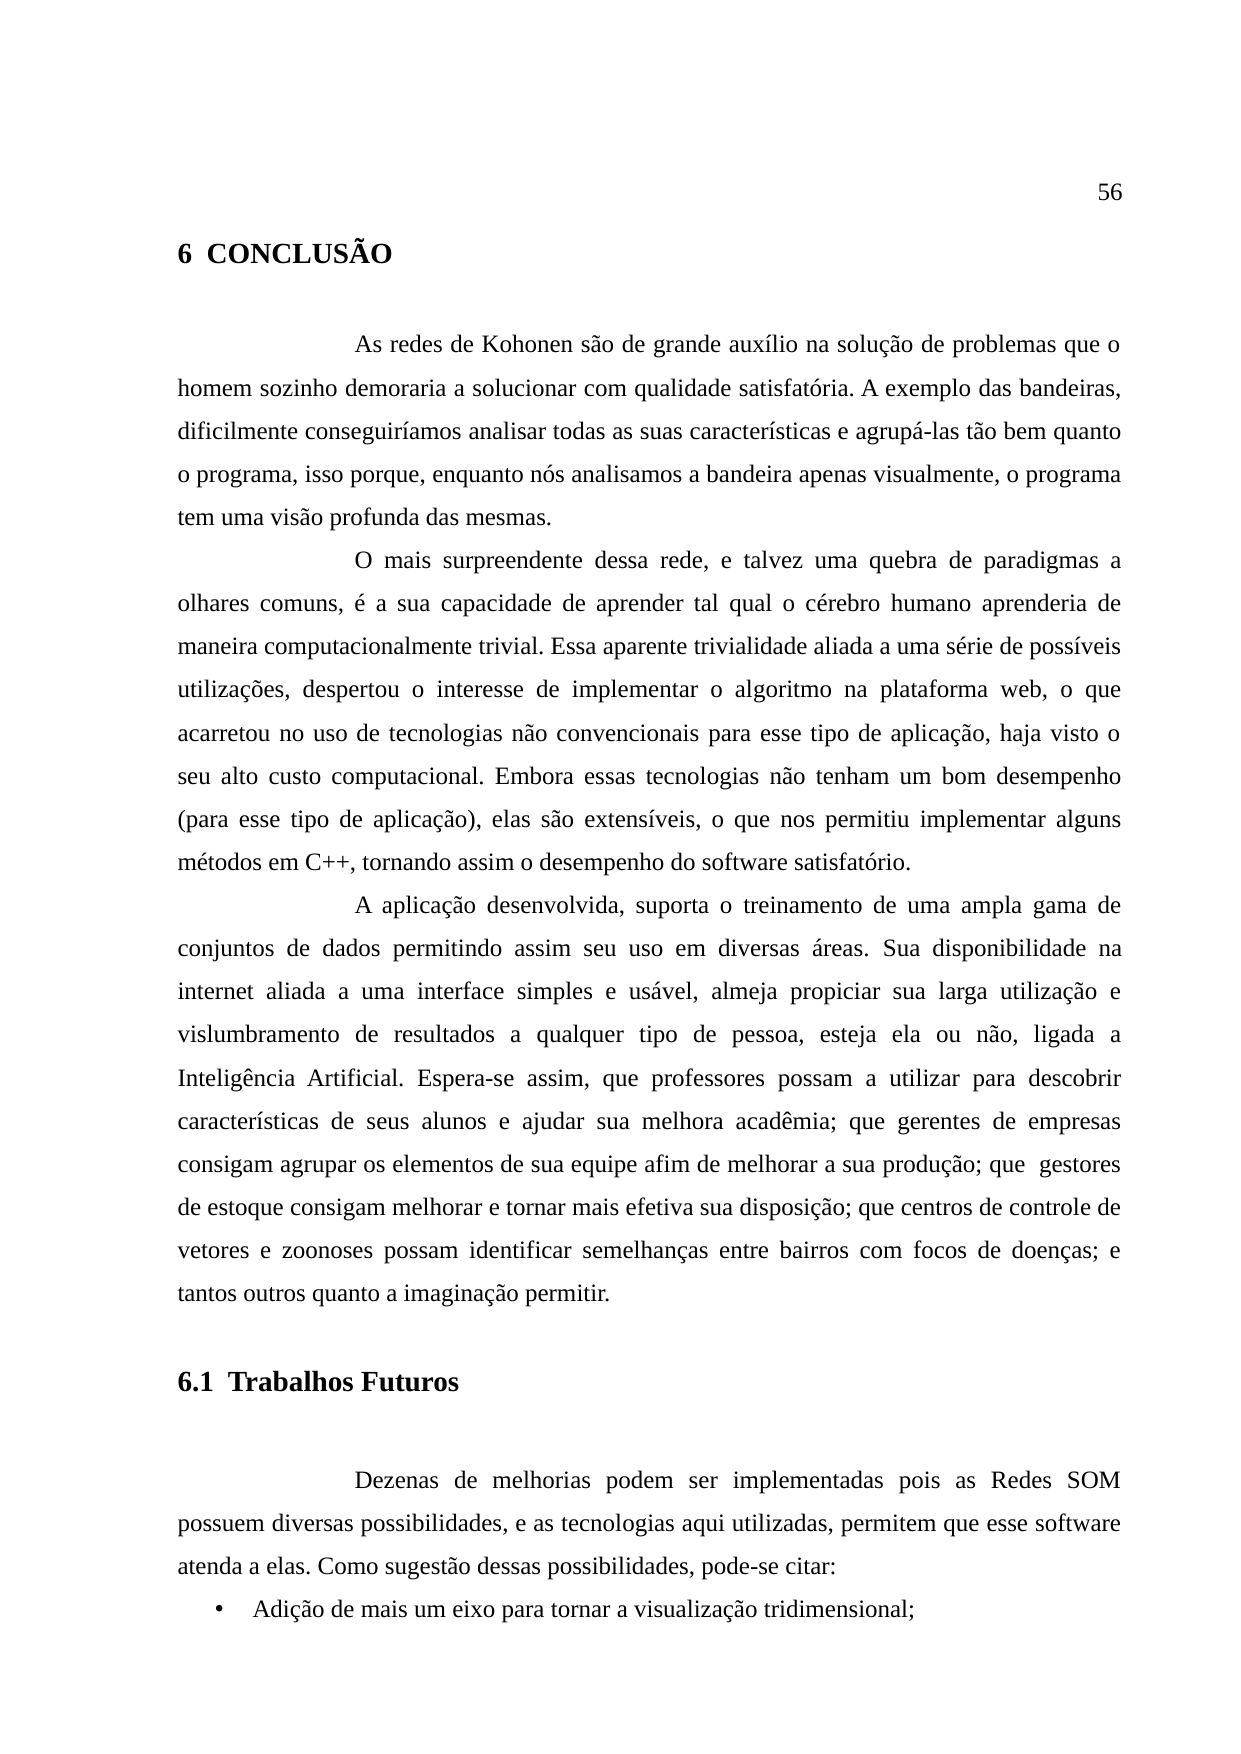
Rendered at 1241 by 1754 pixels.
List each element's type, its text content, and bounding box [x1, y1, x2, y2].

text O mais surpreendente dessa rede, e talvez uma quebra de paradigmas a olhares comuns, é a sua capacidade de aprender tal qual o cérebro humano aprenderia de maneira computacionalmente trivial. Essa aparente trivialidade aliada a uma série de possíveis utilizações, despertou o interesse de implementar o algoritmo na plataforma web, o que acarretou no uso de tecnologias não convencionais para esse tipo de aplicação, haja visto o seu alto custo computacional. Embora essas tecnologias não tenham um bom desempenho (para esse tipo de aplicação), elas são extensíveis, o que nos permitiu implementar alguns métodos em C++, tornando assim o desempenho do software satisfatório. [177, 545, 1122, 876]
text A aplicação desenvolvida, suporta o treinamento de uma ampla gama de conjuntos de dados permitindo assim seu uso em diversas áreas. Sua disponibilidade na internet aliada a uma interface simples e usável, almeja propiciar sua larga utilização e vislumbramento de resultados a qualquer tipo de pessoa, esteja ela ou não, ligada a Inteligência Artificial. Espera-se assim, que professores possam a utilizar para descobrir características de seus alunos e ajudar sua melhora acadêmia; que gerentes de empresas consigam agrupar os elementos de sua equipe afim de melhorar a sua produção; que gestores de estoque consigam melhorar e tornar mais efetiva sua disposição; que centros de controle de vetores e zoonoses possam identificar semelhanças entre bairros com focos de doenças; e tantos outros quanto a imaginação permitir. [177, 890, 1122, 1307]
list Adição de mais um eixo para tornar a visualização tridimensional; [215, 1594, 1122, 1623]
text As redes de Kohonen são de grande auxílio na solução de problemas que o homem sozinho demoraria a solucionar com qualidade satisfatória. A exemplo das bandeiras, dificilmente conseguiríamos analisar todas as suas características e agrupá-las tão bem quanto o programa, isso porque, enquanto nós analisamos a bandeira apenas visualmente, o programa tem uma visão profunda das mesmas. [177, 329, 1122, 531]
text 6.1 Trabalhos Futuros [177, 1364, 1122, 1398]
text Dezenas de melhorias podem ser implementadas pois as Redes SOM possuem diversas possibilidades, e as tecnologias aqui utilizadas, permitem que esse software atenda a elas. Como sugestão dessas possibilidades, pode-se citar: [177, 1465, 1122, 1580]
text 6 CONCLUSÃO [177, 236, 1122, 270]
